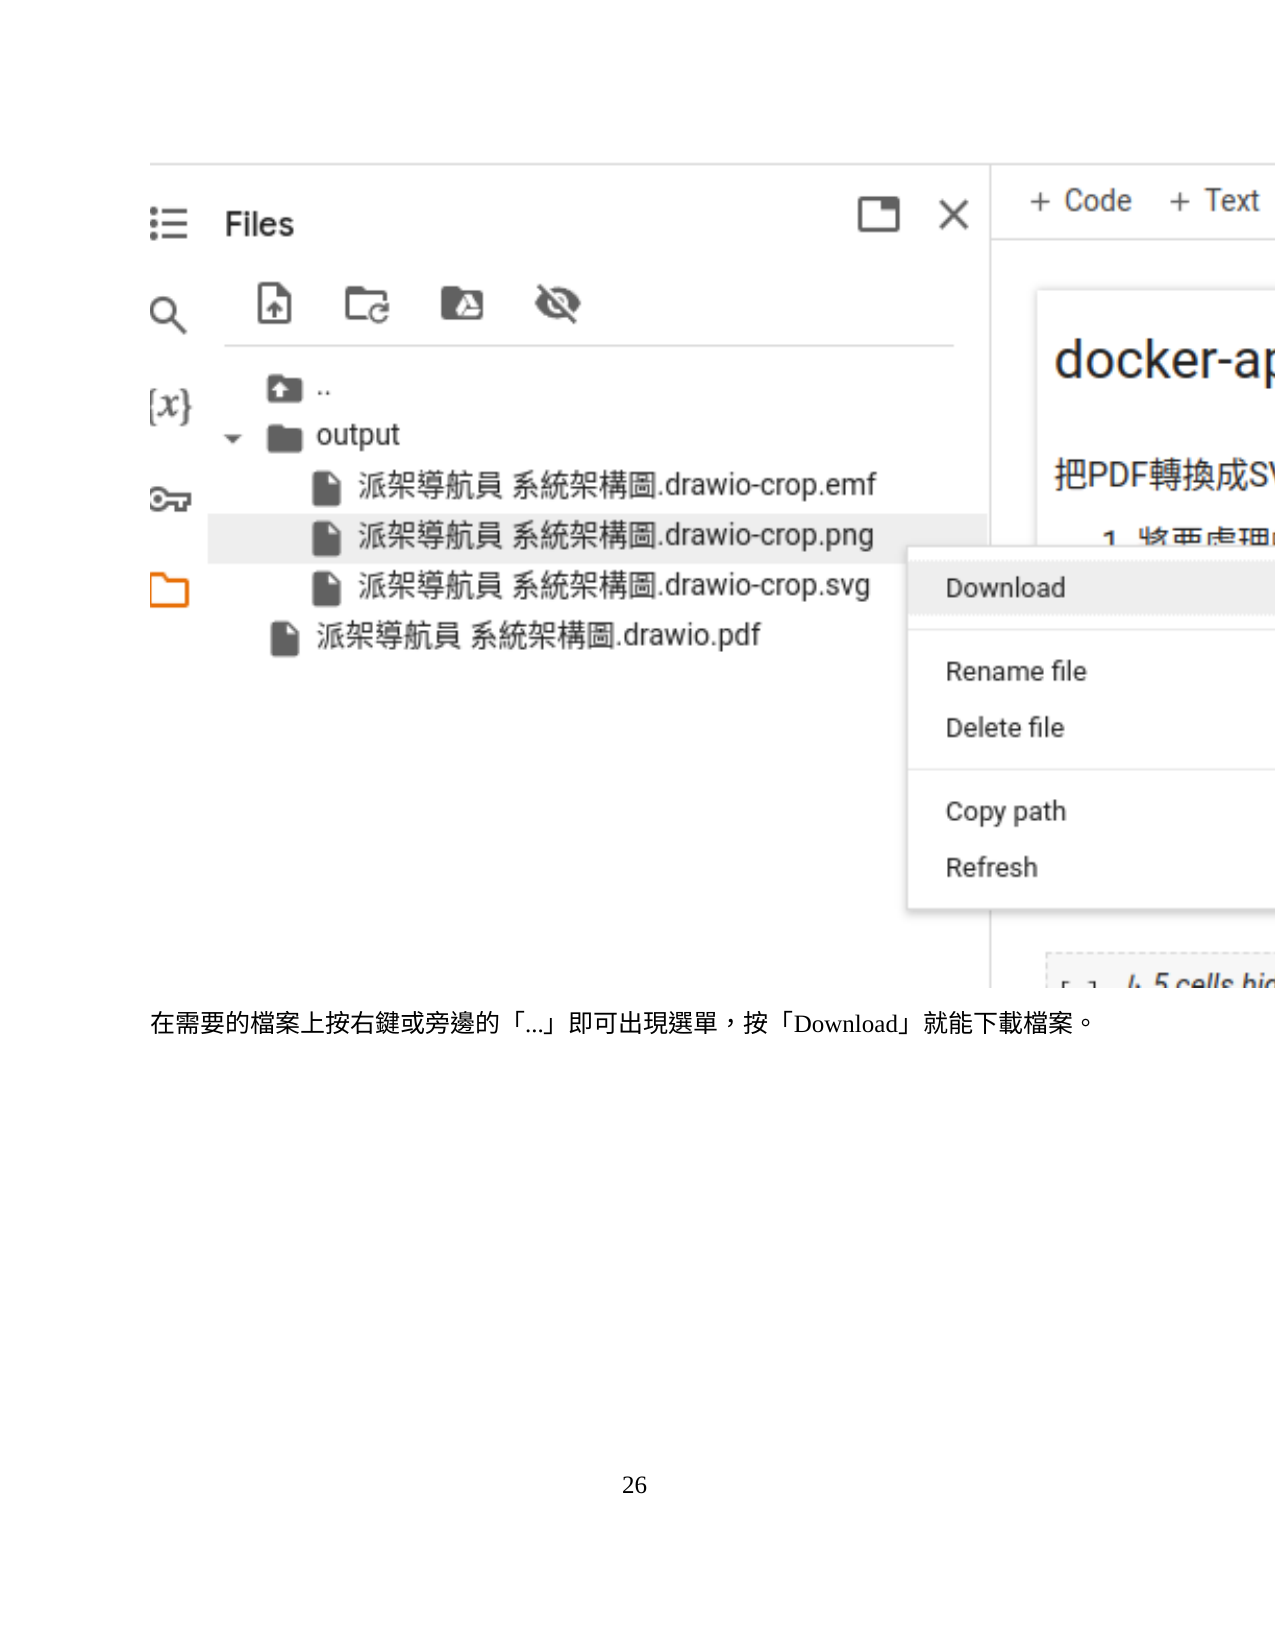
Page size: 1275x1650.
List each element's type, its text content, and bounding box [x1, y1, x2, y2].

text 在需要的檔案上按右鍵或旁邊的「...」即可出現選單，按「Download」就能下載檔案。 [150, 1005, 1125, 1039]
picture [150, 150, 1275, 988]
